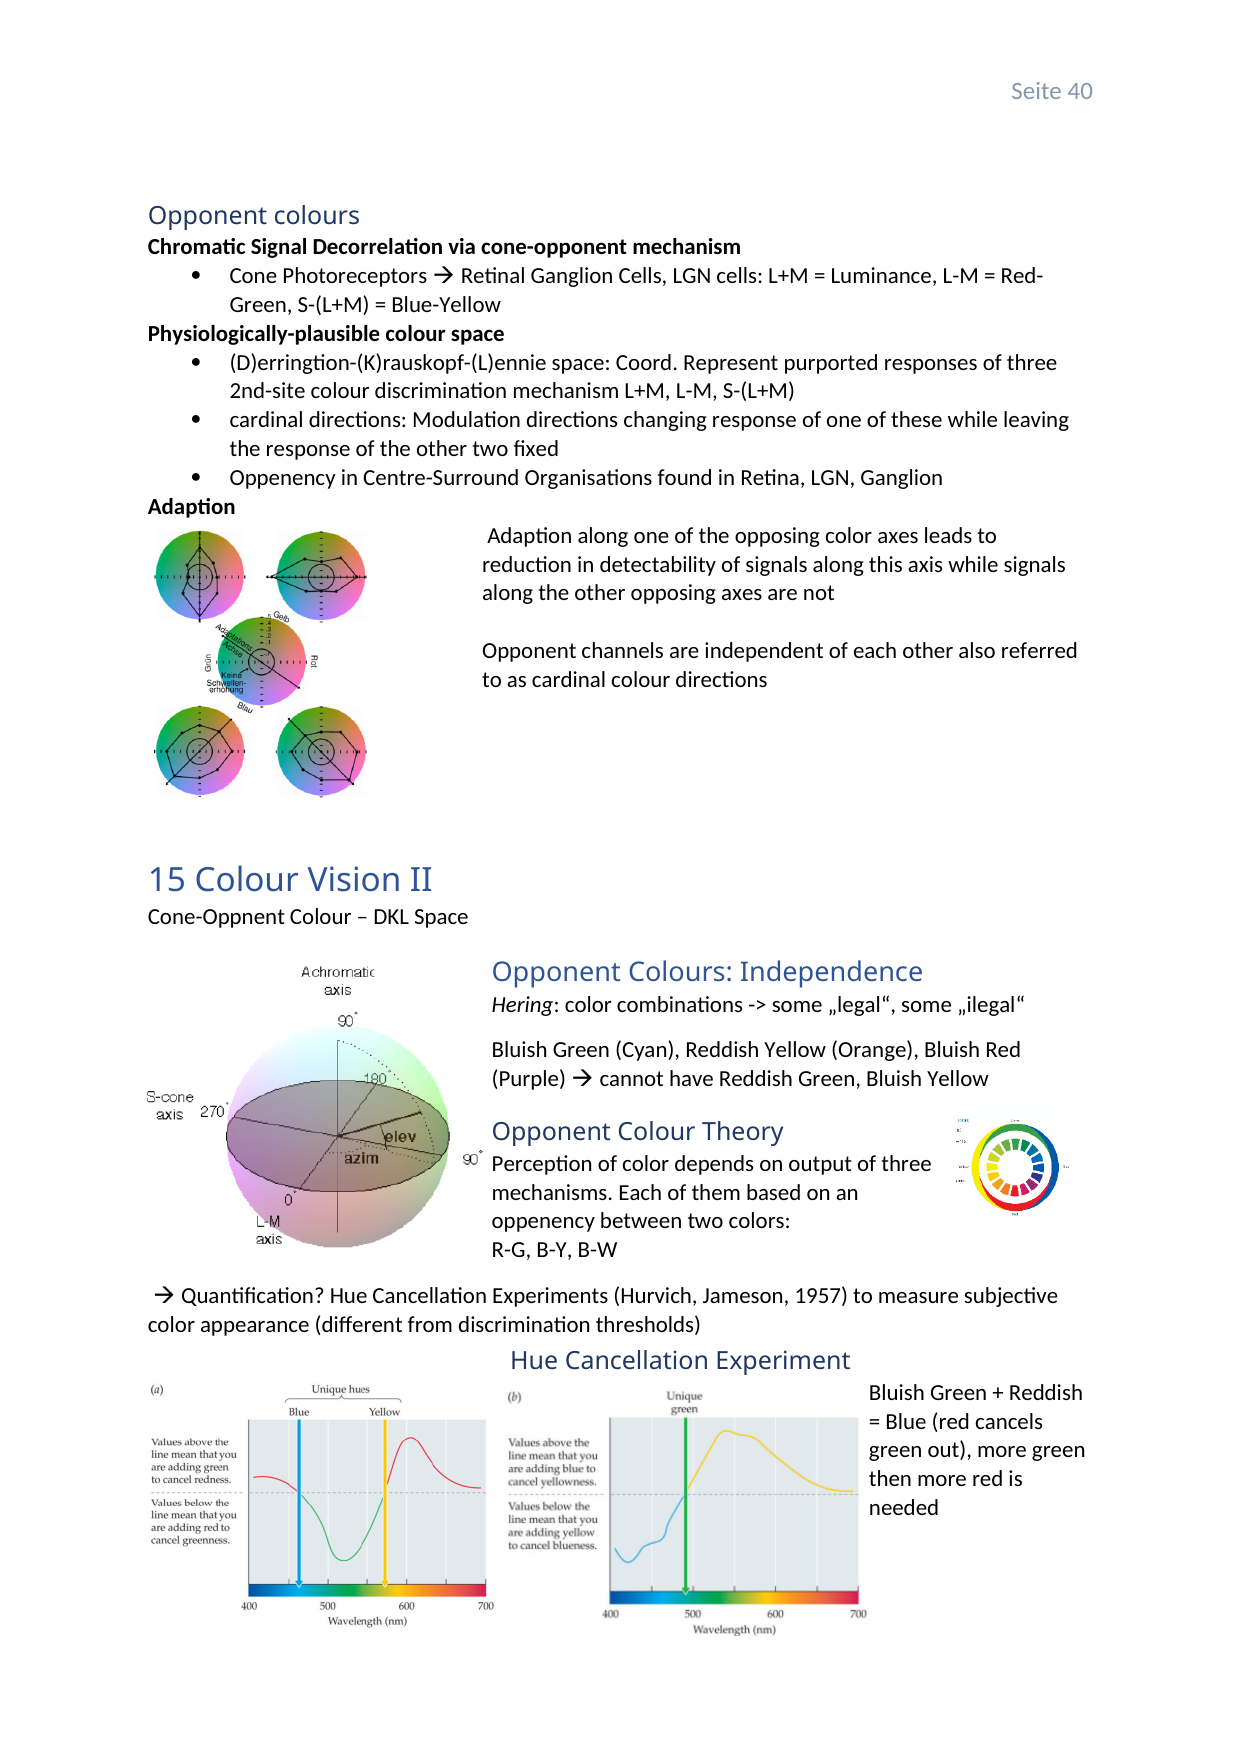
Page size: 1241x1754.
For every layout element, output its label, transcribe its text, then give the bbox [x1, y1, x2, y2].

subtitle [1071, 1114, 1093, 1148]
list Oppenency in Centre-Surround Organisations found in Retina, LGN, Ganglion [192, 463, 1093, 491]
subtitle Opponent colours [148, 197, 1093, 231]
list Cone Photoreceptors  Retinal Ganglion Cells, LGN cells: L+M = Luminance, L-M = Red-Green, S-(L+M) = Blue-Yellow [192, 261, 1093, 318]
subtitle Opponent Colour Theory [492, 1114, 956, 1148]
text Chromatic Signal Decorrelation via cone-opponent mechanism [148, 232, 1093, 260]
text Adaption [148, 492, 1093, 520]
text Bluish Green (Cyan), Reddish Yellow (Orange), Bluish Red (Purple)  cannot have Reddish Green, Bluish Yellow [492, 1035, 1093, 1092]
list Adaption along one of the opposing color axes leads to reduction in detectability of signals along this axis while signals along the other opposing axes are not [259, 521, 1093, 607]
text Cone-Oppnent Colour – DKL Space [148, 902, 1093, 930]
list cardinal directions: Modulation directions changing response of one of these while leaving the response of the other two fixed [192, 405, 1093, 462]
subtitle Opponent Colours: Independence [492, 952, 1093, 989]
text  Quantification? Hue Cancellation Experiments (Hurvich, Jameson, 1957) to measure subjective color appearance (different from discrimination thresholds) [148, 1281, 1093, 1338]
text Physiologically-plausible colour space [148, 319, 1093, 347]
text Perception of color depends on output of three mechanisms. Each of them based on an oppenency between two colors: R-G, B-Y, B-W [492, 1149, 1093, 1263]
text Hering: color combinations -> some „legal“, some „ilegal“ [492, 990, 1093, 1018]
subtitle Hue Cancellation Experiment [148, 1343, 1093, 1377]
list (D)erringtion-(K)rauskopf-(L)ennie space: Coord. Represent purported responses of three 2nd-site colour discrimination mechanism L+M, L-M, S-(L+M) [192, 348, 1093, 404]
text Bluish Green + Reddish = Blue (red cancels green out), more green then more red is needed [504, 1378, 1093, 1521]
list Opponent channels are independent of each other also referred to as cardinal colour directions [371, 636, 1093, 693]
subtitle 15 Colour Vision II [148, 856, 1093, 901]
